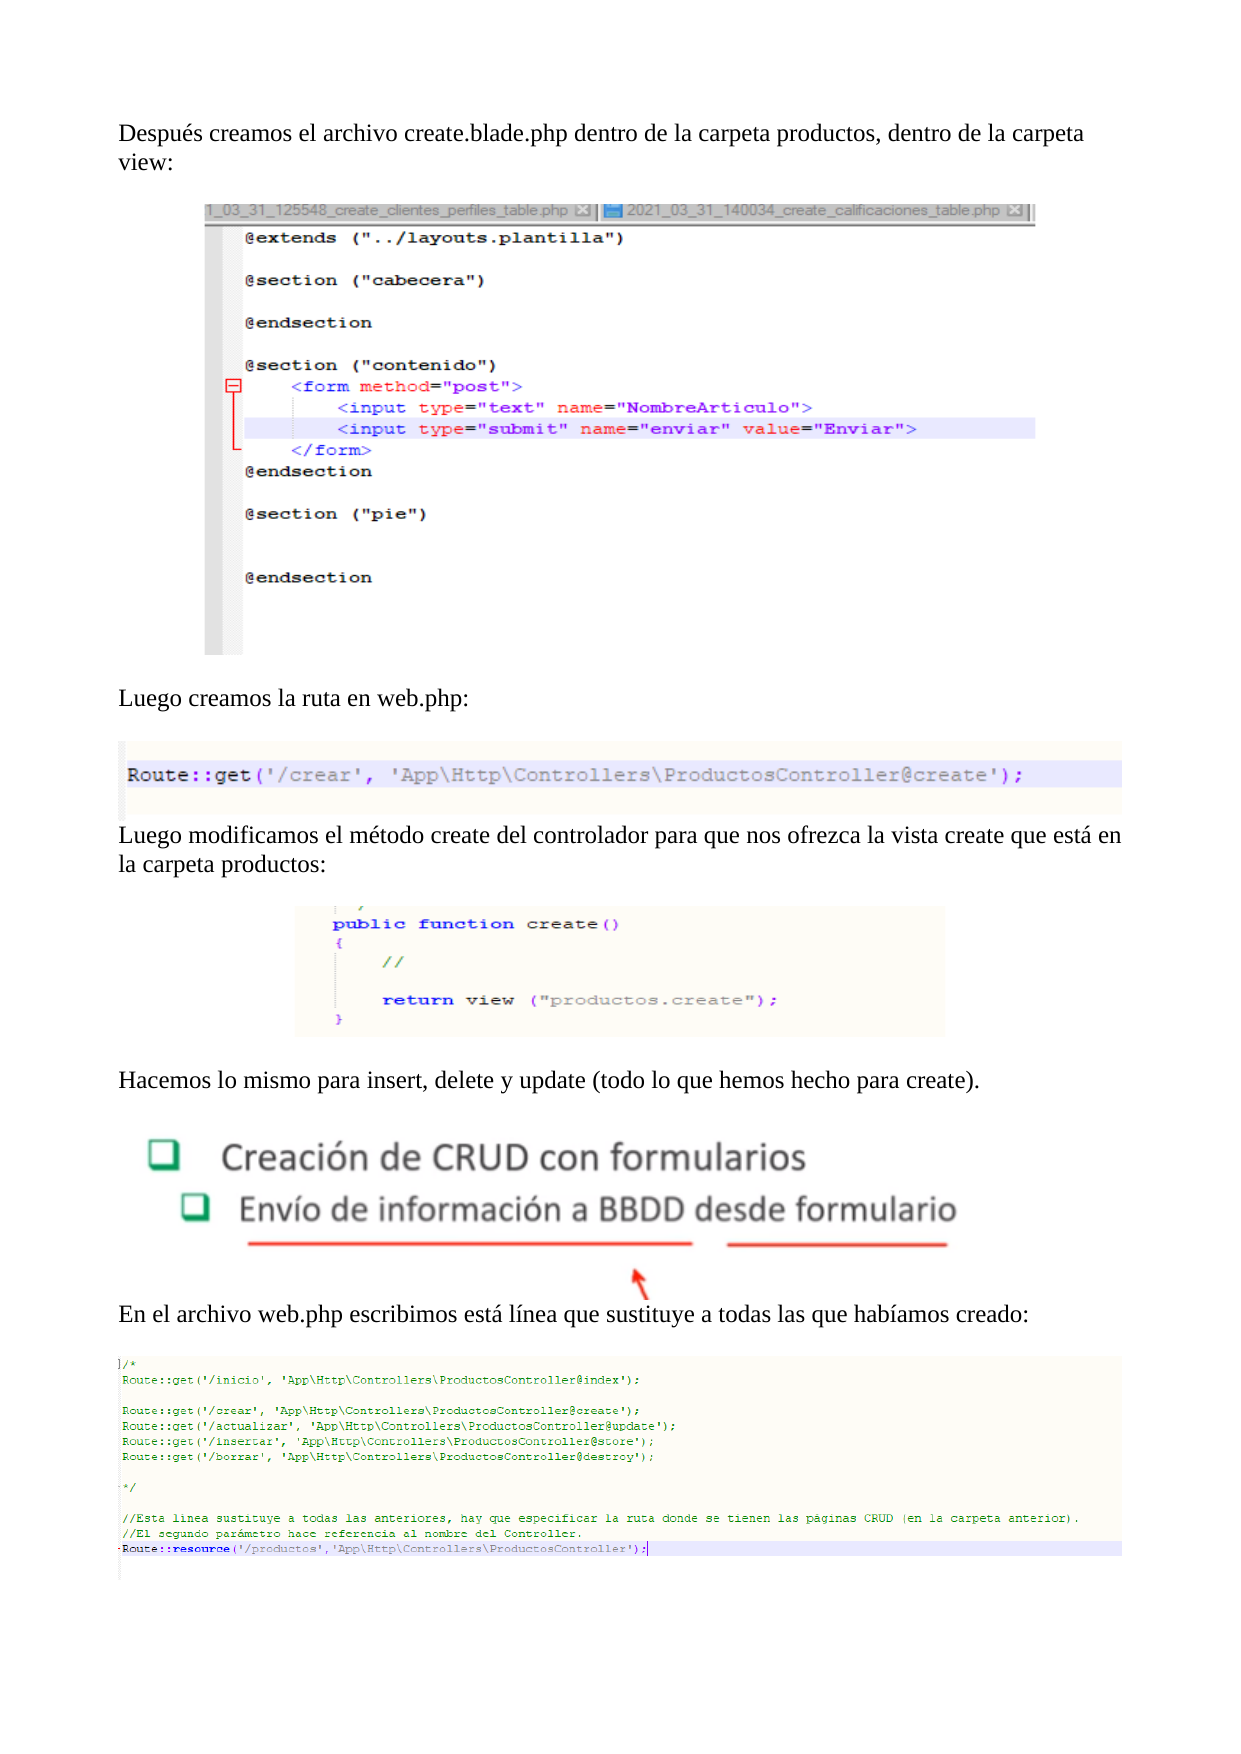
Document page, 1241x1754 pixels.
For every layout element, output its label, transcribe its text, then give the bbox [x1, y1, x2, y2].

text Luego creamos la ruta en web.php: [118, 683, 1122, 712]
text Después creamos el archivo create.blade.php dentro de la carpeta productos, dentro de la carpeta view: [118, 118, 1122, 176]
text Hacemos lo mismo para insert, delete y update (todo lo que hemos hecho para create). [118, 1065, 1122, 1094]
text Luego modificamos el método create del controlador para que nos ofrezca la vista create que está en la carpeta productos: [118, 821, 1122, 878]
picture [204, 204, 1036, 655]
picture [118, 1356, 1122, 1580]
picture [121, 1122, 1119, 1300]
picture [294, 906, 946, 1037]
text En el archivo web.php escribimos está línea que sustituye a todas las que habíamos creado: [118, 1123, 1122, 1328]
picture [118, 741, 1122, 821]
